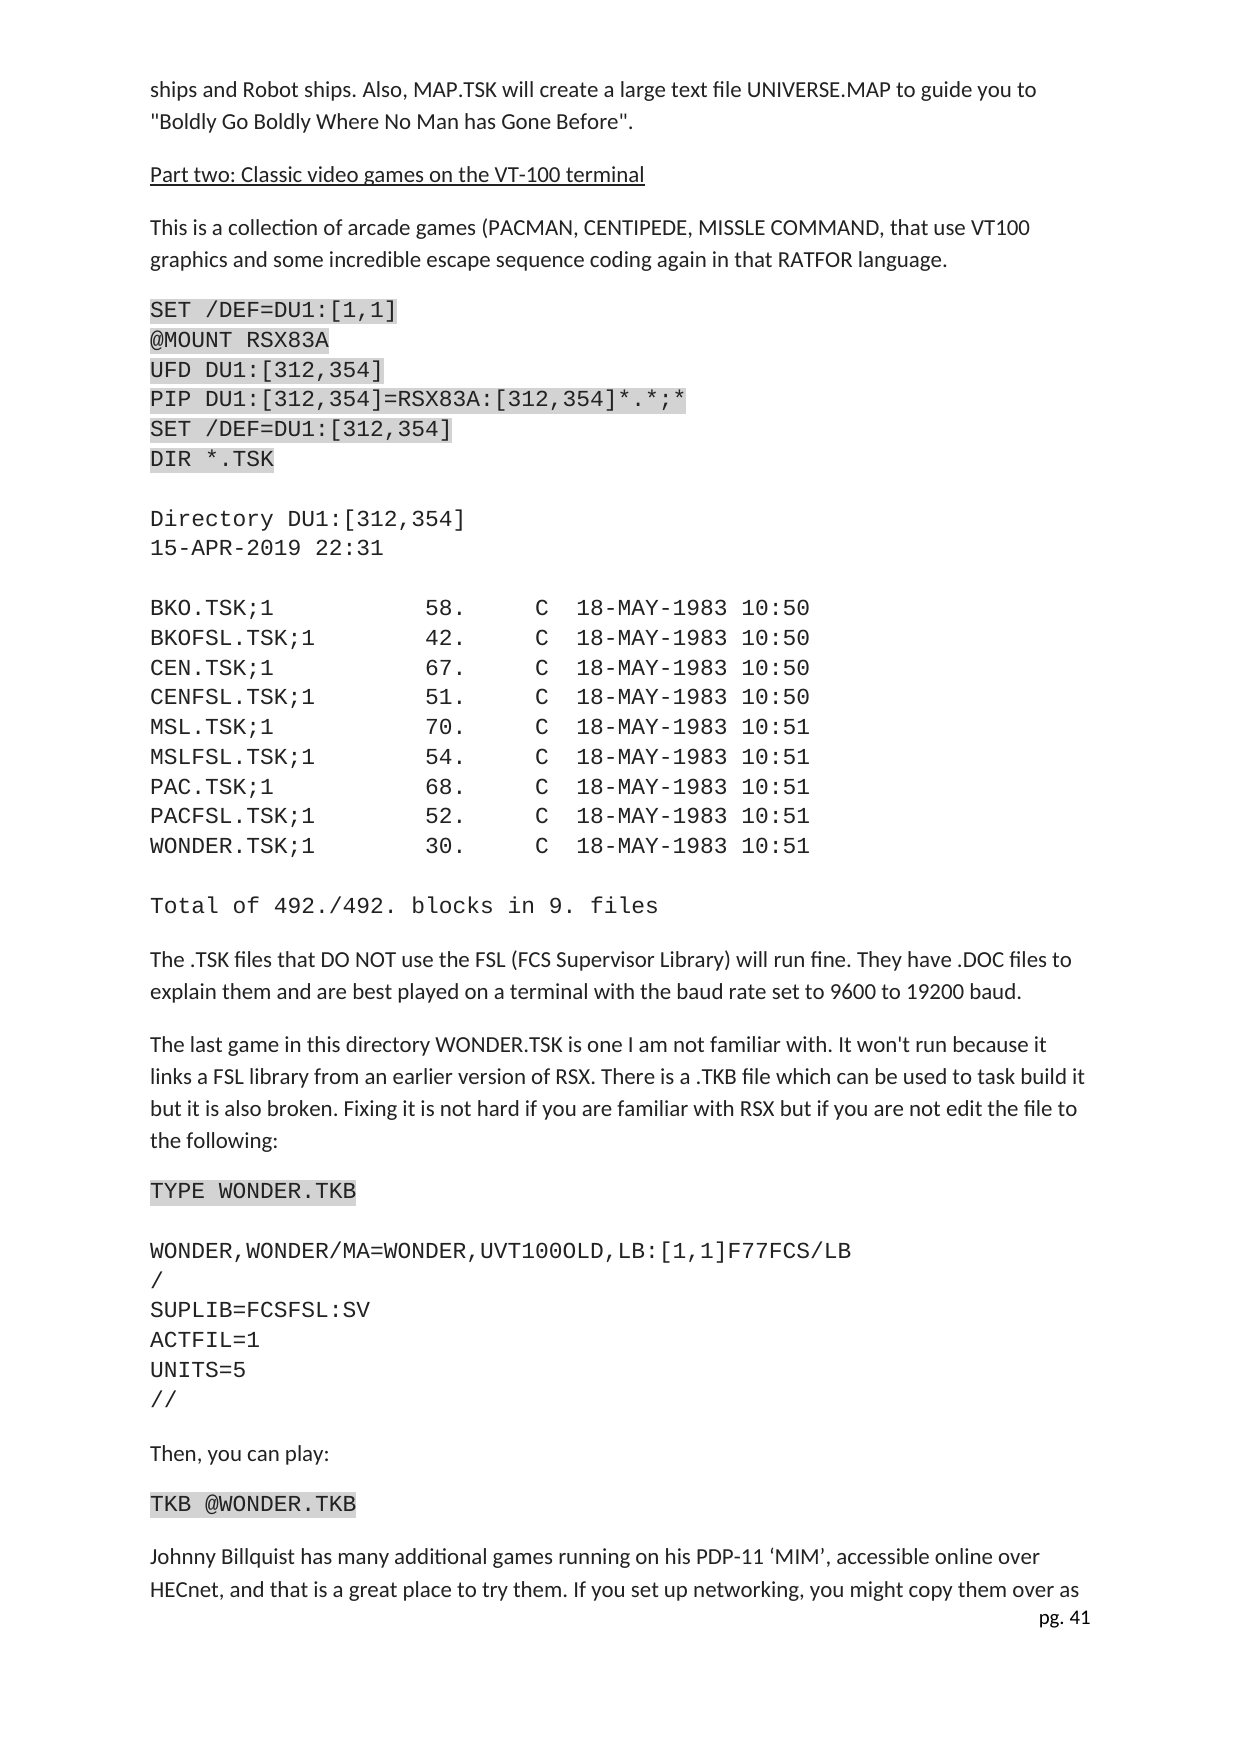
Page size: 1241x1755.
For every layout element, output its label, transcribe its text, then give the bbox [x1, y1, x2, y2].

text PIP DU1:[312,354]=RSX83A:[312,354]*.*;* [150, 388, 1090, 414]
text The .TSK files that DO NOT use the FSL (FCS Supervisor Library) will run fine. They have .DOC files to explain them and are best played on a terminal with the baud rate set to 9600 to 19200 baud. [150, 945, 1090, 1005]
text Directory DU1:[312,354] 15-APR-2019 22:31 BKO.TSK;1 58. C 18-MAY-1983 10:50 BKOFSL.TSK;1 42. C 18-MAY-1983 10:50 CEN.TSK;1 67. C 18-MAY-1983 10:50 CENFSL.TSK;1 51. C 18-MAY-1983 10:50 MSL.TSK;1 70. C 18-MAY-1983 10:51 MSLFSL.TSK;1 54. C 18-MAY-1983 10:51 PAC.TSK;1 68. C 18-MAY-1983 10:51 PACFSL.TSK;1 52. C 18-MAY-1983 10:51 WONDER.TSK;1 30. C 18-MAY-1983 10:51 Total of 492./492. blocks in 9. files [150, 477, 1090, 920]
text Part two: Classic video games on the VT-100 terminal [150, 160, 1090, 188]
text DIR *.TSK [150, 447, 1090, 473]
text UFD DU1:[312,354] [150, 358, 1090, 384]
text This is a collection of arcade games (PACMAN, CENTIPEDE, MISSLE COMMAND, that use VT100 graphics and some incredible escape sequence coding again in that RATFOR language. [150, 213, 1090, 273]
text Then, you can play: [150, 1439, 1090, 1467]
text The last game in this directory WONDER.TSK is one I am not familiar with. It won't run because it links a FSL library from an earlier version of RSX. There is a .TKB file which can be used to task build it but it is also broken. Fixing it is not hard if you are familiar with RSX but if you are not edit the file to the following: [150, 1030, 1090, 1155]
text SET /DEF=DU1:[312,354] [150, 418, 1090, 443]
text ships and Robot ships. Also, MAP.TSK will create a large text file UNIVERSE.MAP to guide you to "Boldly Go Boldly Where No Man has Gone Before". [150, 75, 1090, 135]
text TKB @WONDER.TKB [150, 1492, 1090, 1518]
text SET /DEF=DU1:[1,1] [150, 298, 1090, 324]
text Johnny Billquist has many additional games running on his PDP-11 ‘MIM’, accessible online over HECnet, and that is a great place to try them. If you set up networking, you might copy them over as [150, 1542, 1090, 1603]
text @MOUNT RSX83A [150, 328, 1090, 354]
text TYPE WONDER.TKB WONDER,WONDER/MA=WONDER,UVT100OLD,LB:[1,1]F77FCS/LB / SUPLIB=FCSFSL:SV ACTFIL=1 UNITS=5 // [150, 1180, 1090, 1414]
